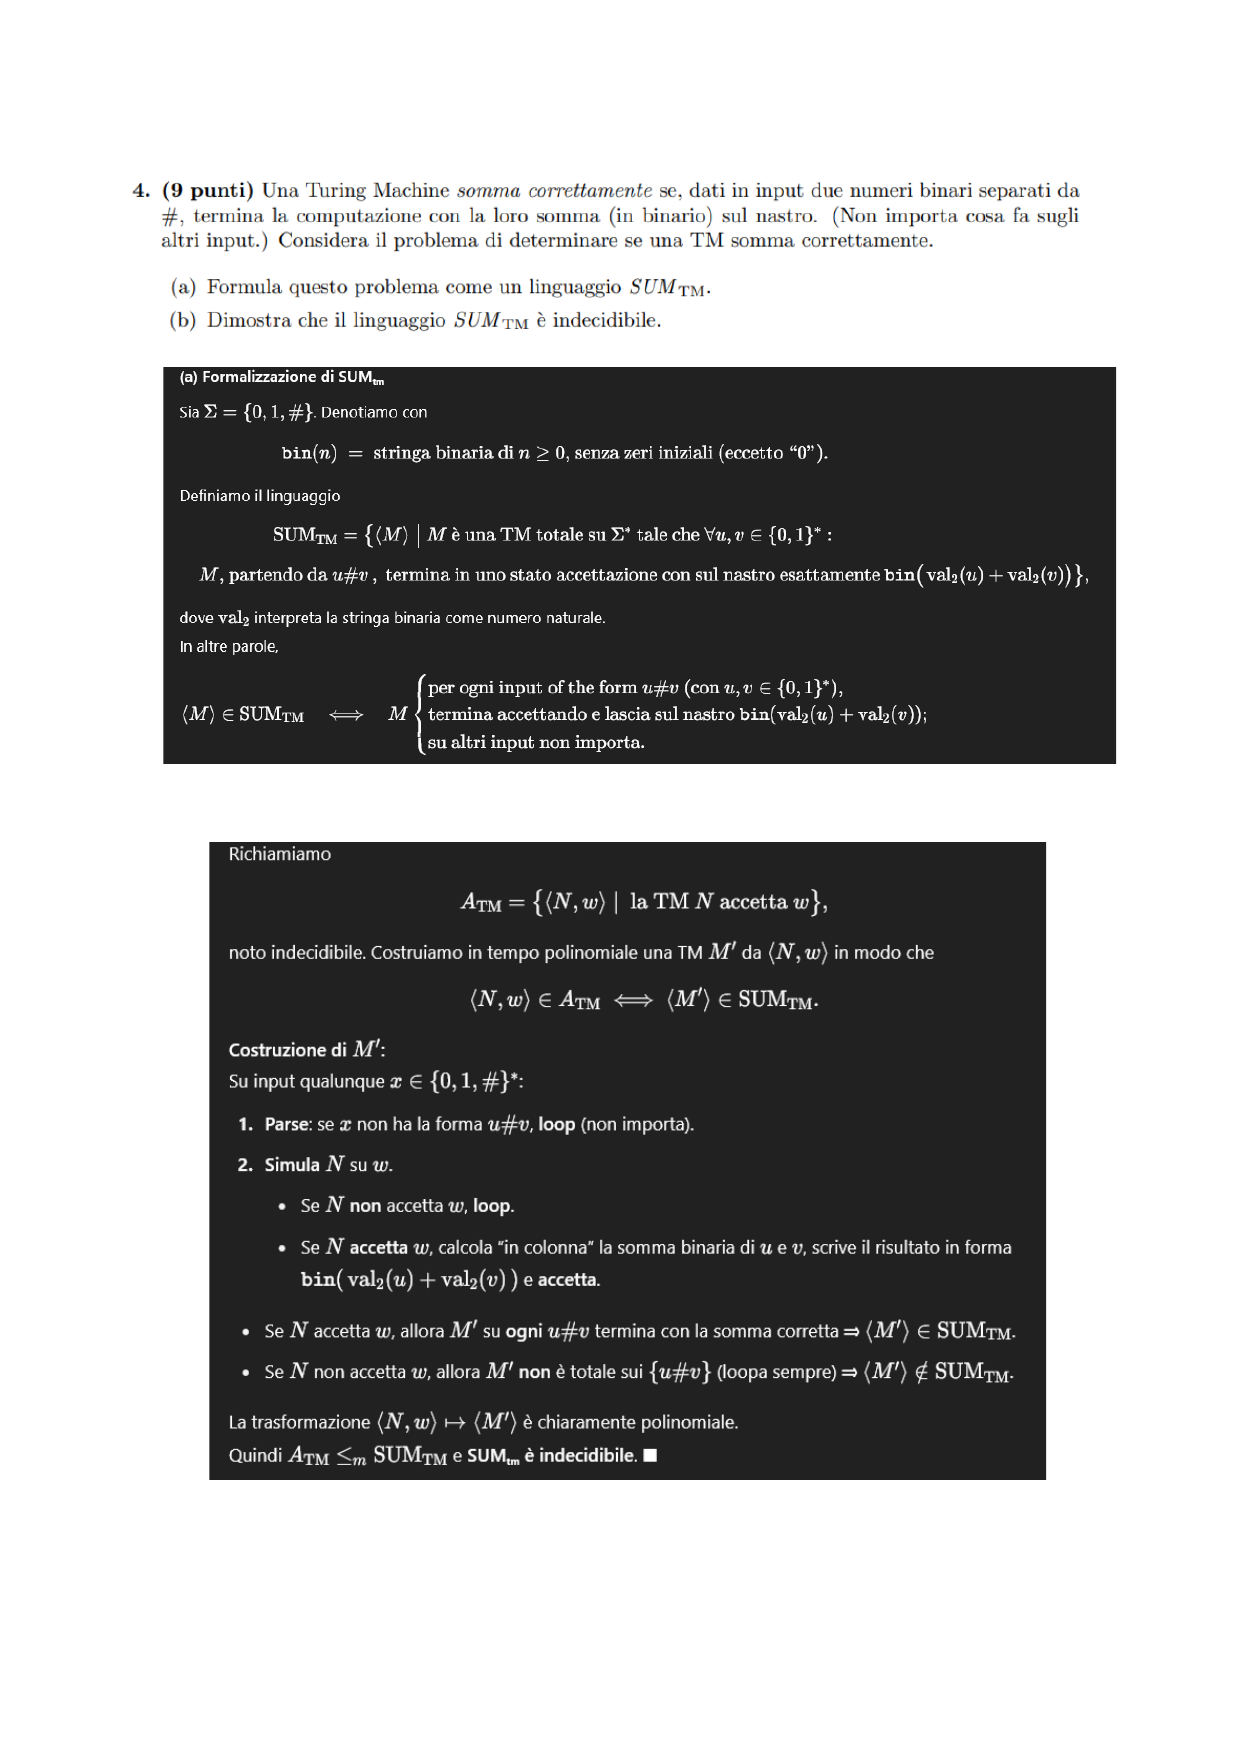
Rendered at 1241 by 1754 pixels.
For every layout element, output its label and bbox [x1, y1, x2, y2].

picture [118, 169, 1123, 350]
picture [163, 367, 1117, 764]
picture [209, 842, 1047, 1480]
